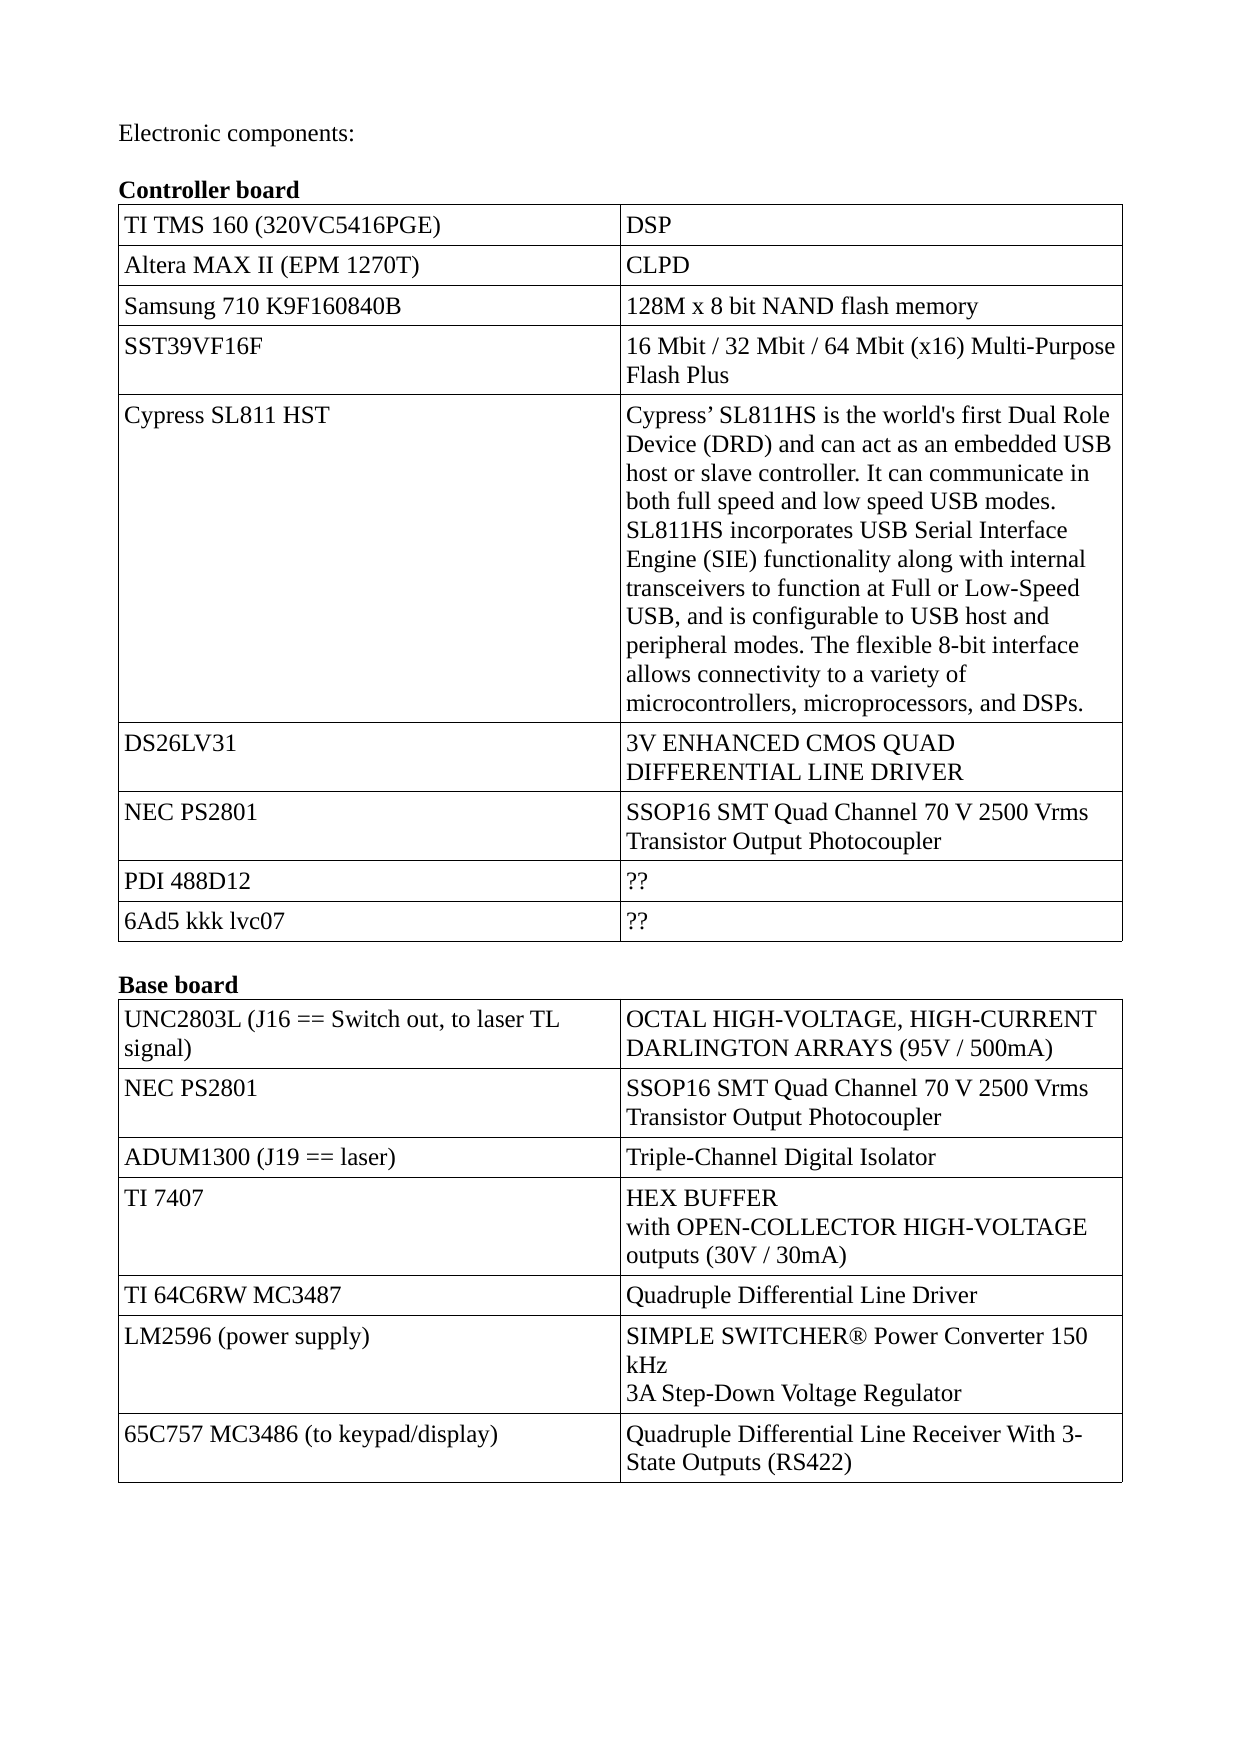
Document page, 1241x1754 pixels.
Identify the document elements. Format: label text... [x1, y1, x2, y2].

table_cell Samsung 710 K9F160840B [119, 286, 620, 325]
table_cell PDI 488D12 [119, 861, 620, 901]
table_cell NEC PS2801 [119, 1069, 620, 1137]
table_cell Quadruple Differential Line Driver [621, 1276, 1122, 1315]
table_header TI TMS 160 (320VC5416PGE) [119, 205, 620, 245]
table_cell SSOP16 SMT Quad Channel 70 V 2500 Vrms Transistor Output Photocoupler [621, 1069, 1122, 1137]
table_cell 16 Mbit / 32 Mbit / 64 Mbit (x16) Multi-Purpose Flash Plus [621, 326, 1122, 394]
table_cell SIMPLE SWITCHER® Power Converter 150 kHz 3A Step-Down Voltage Regulator [621, 1316, 1122, 1413]
table_cell 65C757 MC3486 (to keypad/display) [119, 1414, 620, 1482]
table_cell CLPD [621, 246, 1122, 285]
table_header UNC2803L (J16 == Switch out, to laser TL signal) [119, 1000, 620, 1068]
table_header OCTAL HIGH-VOLTAGE, HIGH-CURRENT DARLINGTON ARRAYS (95V / 500mA) [621, 1000, 1122, 1068]
table_cell ADUM1300 (J19 == laser) [119, 1138, 620, 1177]
table_cell Cypress’ SL811HS is the world's first Dual Role Device (DRD) and can act as an embedded USB host or slave controller. It can communicate in both full speed and low speed USB modes. SL811HS incorporates USB Serial Interface Engine (SIE) functionality along with internal transceivers to function at Full or Low-Speed USB, and is configurable to USB host and peripheral modes. The flexible 8-bit interface allows connectivity to a variety of microcontrollers, microprocessors, and DSPs. [621, 395, 1122, 722]
table_cell DS26LV31 [119, 723, 620, 791]
table_cell HEX BUFFER with OPEN-COLLECTOR HIGH-VOLTAGE outputs (30V / 30mA) [621, 1178, 1122, 1275]
table_cell SSOP16 SMT Quad Channel 70 V 2500 Vrms Transistor Output Photocoupler [621, 792, 1122, 860]
table_cell 3V ENHANCED CMOS QUAD DIFFERENTIAL LINE DRIVER [621, 723, 1122, 791]
table_cell Triple-Channel Digital Isolator [621, 1138, 1122, 1177]
table_cell Altera MAX II (EPM 1270T) [119, 246, 620, 285]
table_cell ?? [621, 902, 1122, 941]
table_header DSP [621, 205, 1122, 245]
text Base board [118, 970, 1122, 998]
table_cell Quadruple Differential Line Receiver With 3-State Outputs (RS422) [621, 1414, 1122, 1482]
table_cell TI 64C6RW MC3487 [119, 1276, 620, 1315]
table_cell TI 7407 [119, 1178, 620, 1275]
table_cell 6Ad5 kkk lvc07 [119, 902, 620, 941]
table_cell LM2596 (power supply) [119, 1316, 620, 1413]
table_cell 128M x 8 bit NAND flash memory [621, 286, 1122, 325]
table_cell NEC PS2801 [119, 792, 620, 860]
table_cell Cypress SL811 HST [119, 395, 620, 722]
text Controller board [118, 176, 1122, 204]
table_cell ?? [621, 861, 1122, 901]
table_cell SST39VF16F [119, 326, 620, 394]
text Electronic components: [118, 118, 1122, 147]
